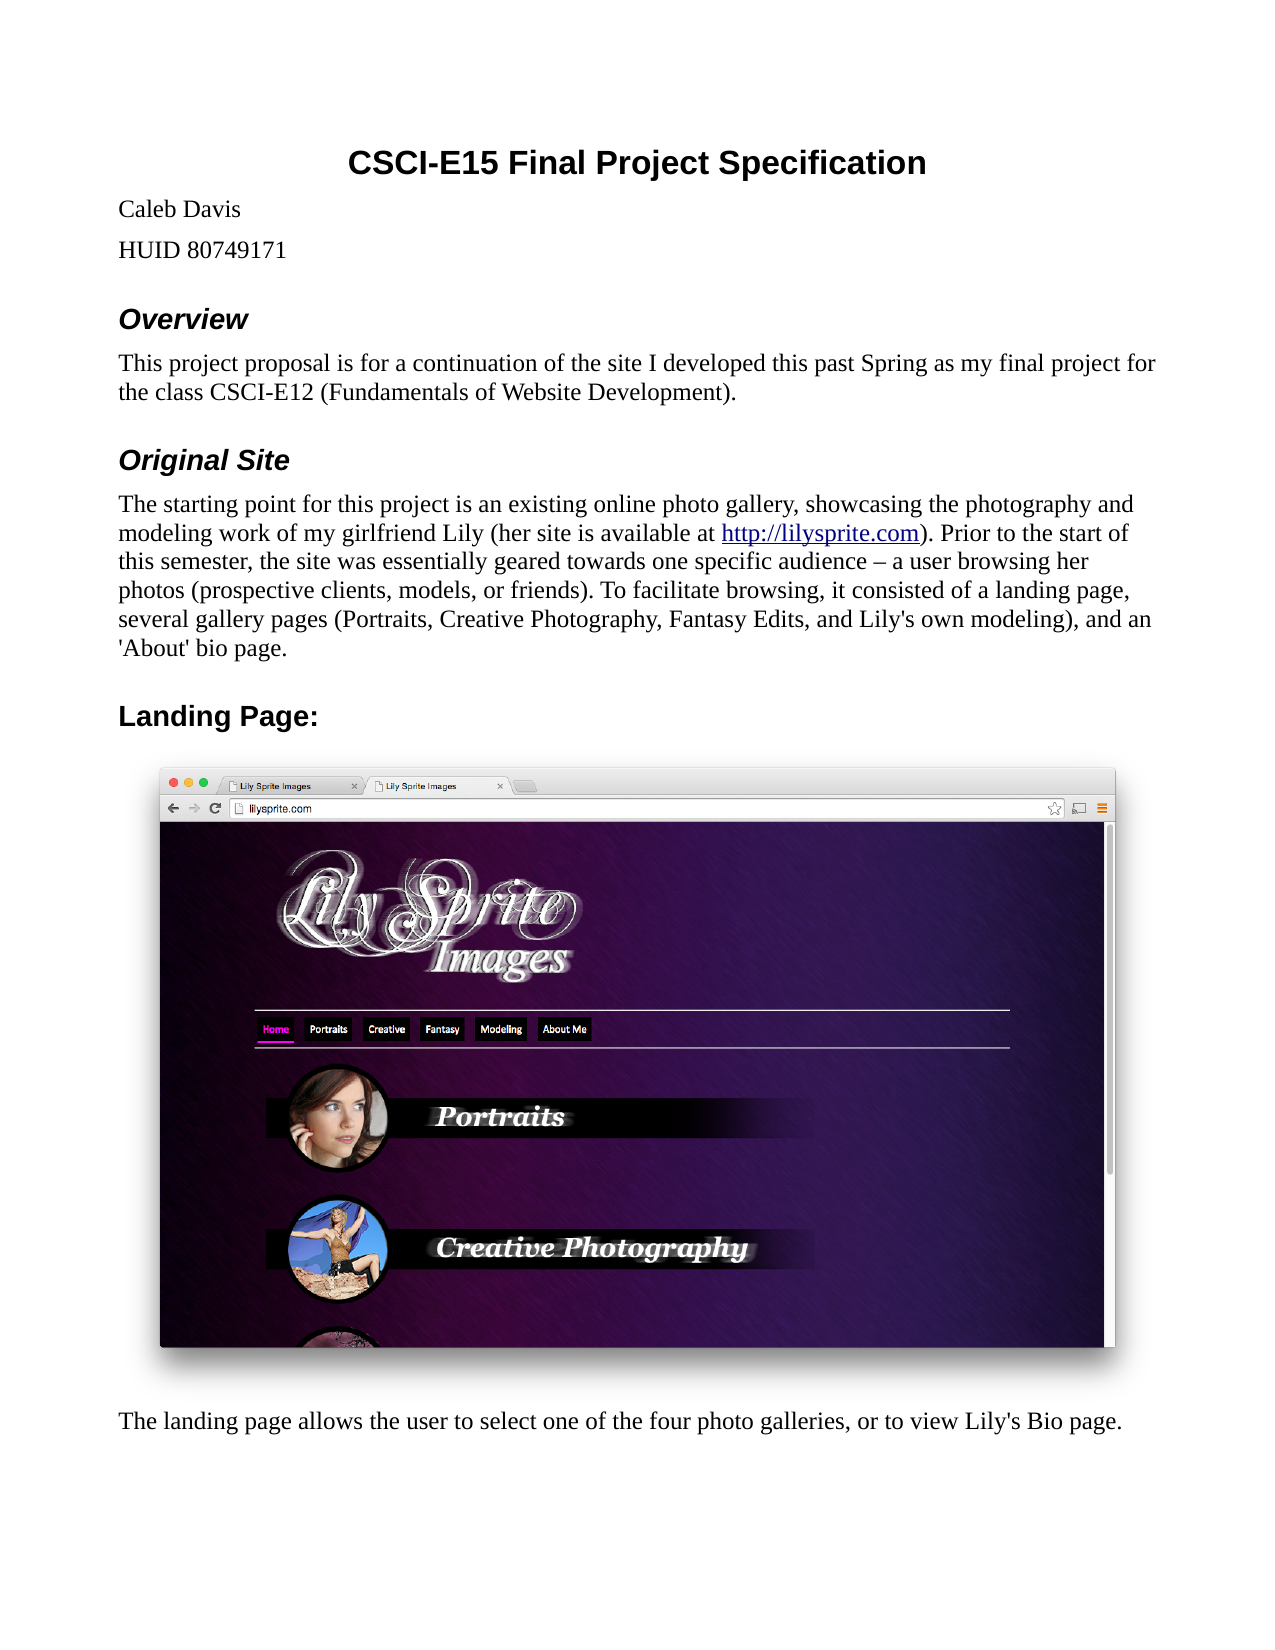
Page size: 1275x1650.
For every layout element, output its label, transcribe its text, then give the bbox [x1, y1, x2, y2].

subtitle CSCI-E15 Final Project Specification [118, 143, 1157, 182]
text Caleb Davis [118, 194, 1157, 223]
text The landing page allows the user to select one of the four photo galleries, or to view Lily's Bio page. [118, 1407, 1157, 1435]
text HUID 80749171 [118, 236, 1157, 264]
subtitle Overview [118, 302, 1157, 335]
picture [118, 745, 1157, 1407]
subtitle Landing Page: [118, 699, 1157, 732]
subtitle Original Site [118, 443, 1157, 476]
text This project proposal is for a continuation of the site I developed this past Spring as my final project for the class CSCI-E12 (Fundamentals of Website Development). [118, 348, 1157, 405]
text The starting point for this project is an existing online photo gallery, showcasing the photography and modeling work of my girlfriend Lily (her site is available at http://lilysprite.com). Prior to the start of this semester, the site was essentially geared towards one specific audience – a user browsing her photos (prospective clients, models, or friends). To facilitate browsing, it consisted of a landing page, several gallery pages (Portraits, Creative Photography, Fantasy Edits, and Lily's own modeling), and an 'About' bio page. [118, 489, 1157, 661]
